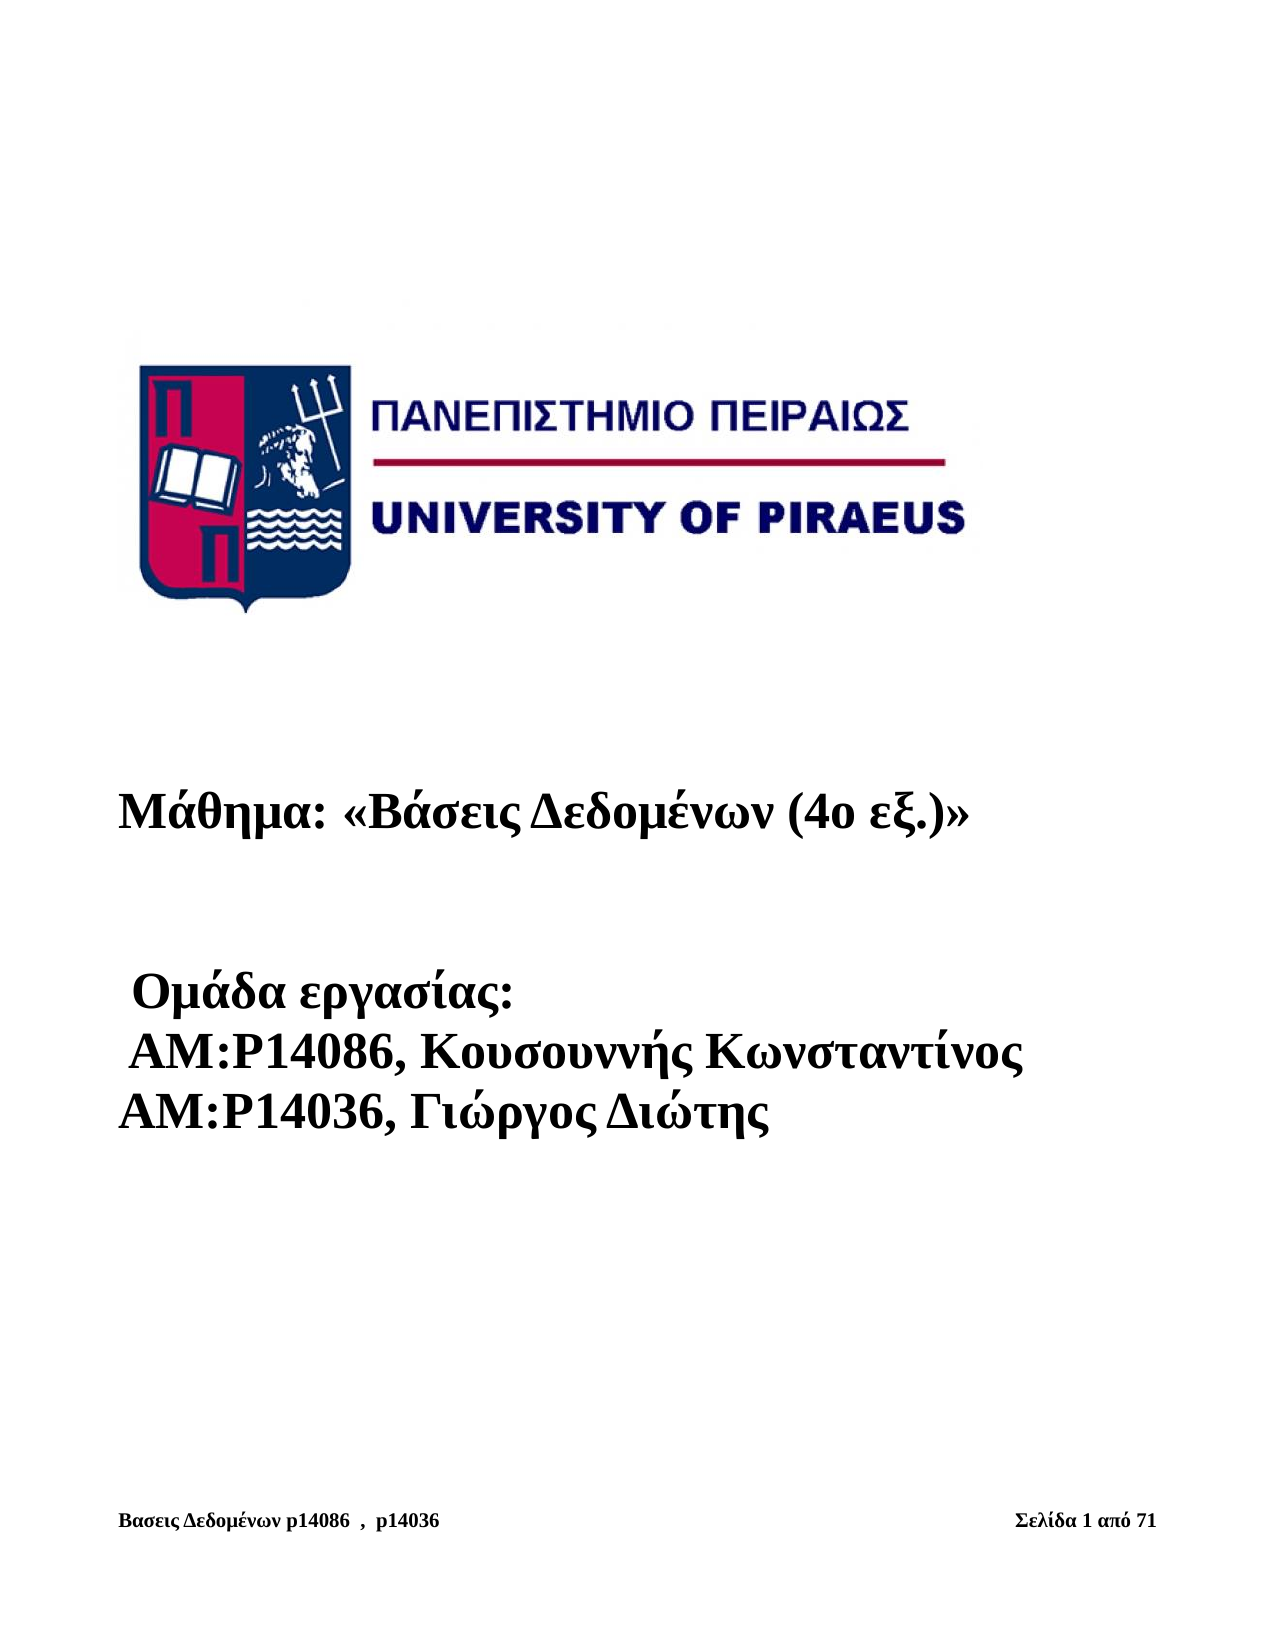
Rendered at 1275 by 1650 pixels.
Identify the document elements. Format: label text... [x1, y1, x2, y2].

text Ομάδα εργασίας: [118, 960, 1157, 1020]
text Μάθημα: «Βάσεις Δεδομένων (4ο εξ.)» [118, 780, 1157, 840]
picture [117, 245, 983, 719]
text ΑΜ:P14036, Γιώργος Διώτης [118, 1079, 1157, 1139]
text ΑΜ:P14086, Κουσουννής Κωνσταντίνος [118, 1020, 1157, 1079]
